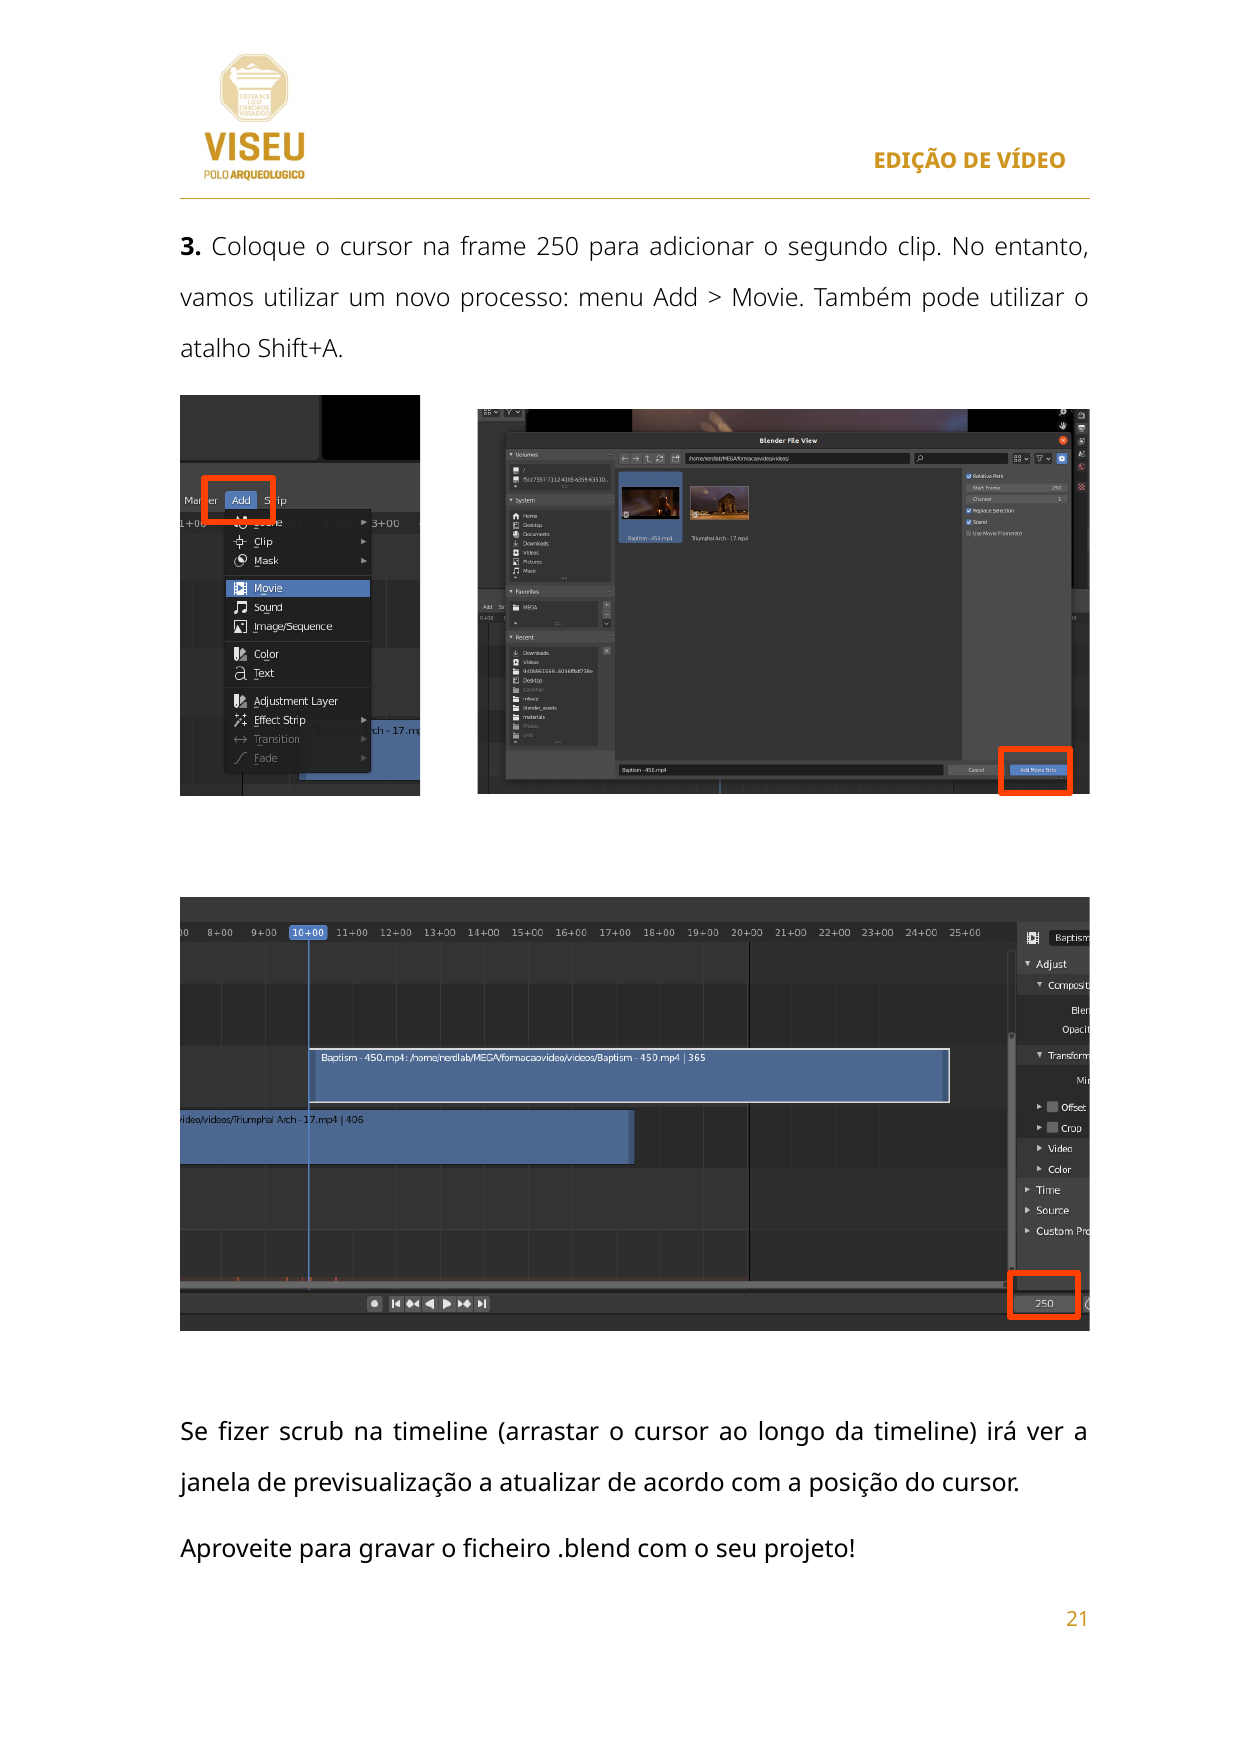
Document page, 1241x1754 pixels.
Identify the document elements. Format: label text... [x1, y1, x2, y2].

picture [477, 409, 1090, 794]
picture [180, 395, 420, 796]
picture [180, 897, 1090, 1331]
text 3. Coloque o cursor na frame 250 para adicionar o segundo clip. No entanto, vamos utilizar um novo processo: menu Add > Movie. Também pode utilizar o atalho Shift+A. [180, 228, 1090, 364]
text Se fizer scrub na timeline (arrastar o cursor ao longo da timeline) irá ver a janela de previsualização a atualizar de acordo com a posição do cursor. [180, 1414, 1090, 1499]
text Aproveite para gravar o ficheiro .blend com o seu projeto! [180, 1530, 1090, 1564]
picture [1004, 752, 1067, 790]
